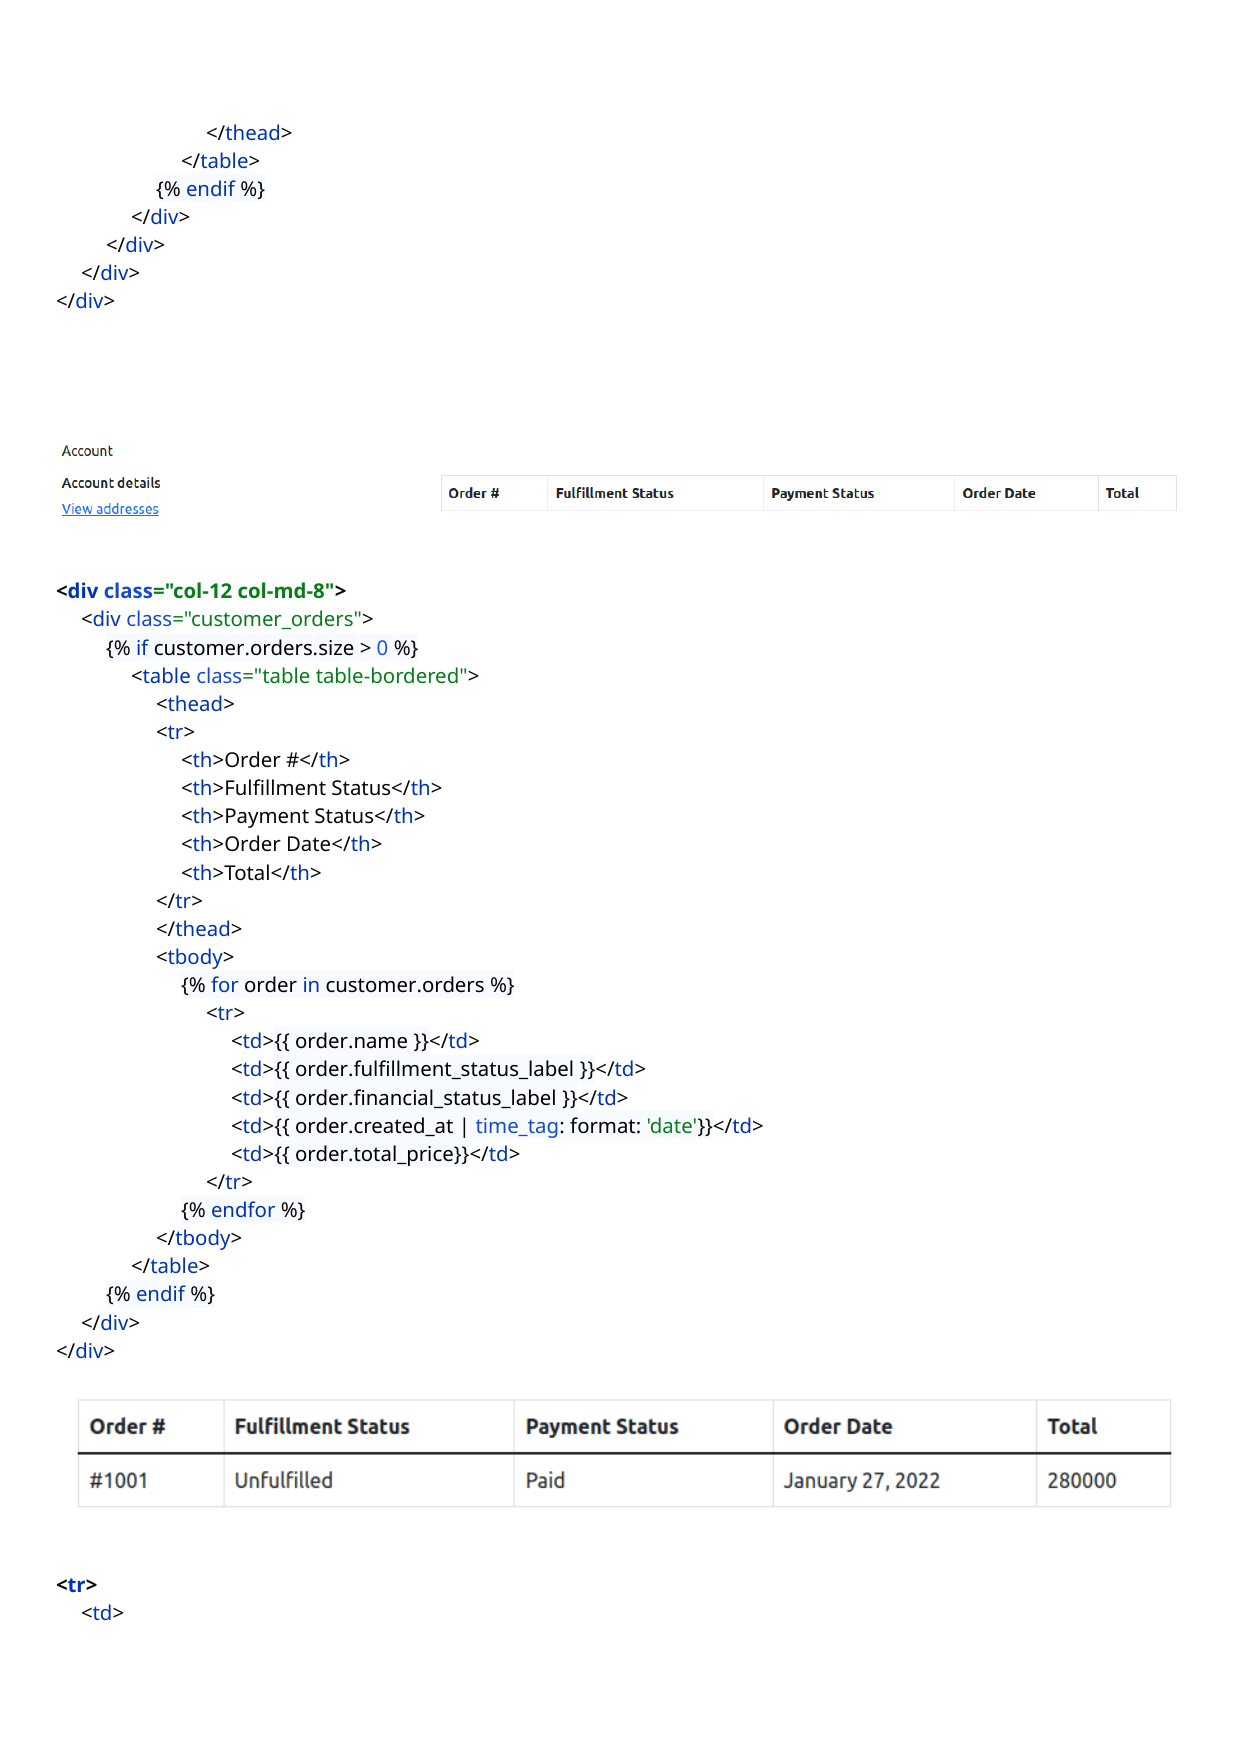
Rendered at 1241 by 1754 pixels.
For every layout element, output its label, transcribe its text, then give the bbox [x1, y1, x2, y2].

picture [55, 1393, 1188, 1519]
text <th>Total</th> [56, 858, 1187, 886]
text </tbody> [56, 1224, 1187, 1252]
text </div> [56, 231, 1187, 259]
text <tr> [56, 999, 1187, 1027]
text <div class="col-12 col-md-8"> [56, 577, 1187, 605]
text <th>Order #</th> [56, 746, 1187, 774]
picture [55, 439, 1188, 550]
text </div> [56, 259, 1187, 287]
text <tr> [56, 717, 1187, 746]
text <tbody> [56, 942, 1187, 971]
text <td> [56, 1598, 1187, 1626]
text <th>Payment Status</th> [56, 802, 1187, 830]
text {% if customer.orders.size > 0 %} [56, 633, 1187, 661]
text <td>{{ order.fulfillment_status_label }}</td> [56, 1055, 1187, 1083]
text <td>{{ order.created_at | time_tag: format: 'date'}}</td> [56, 1111, 1187, 1139]
text </div> [56, 1336, 1187, 1364]
text {% endfor %} [56, 1196, 1187, 1224]
text <th>Fulfillment Status</th> [56, 774, 1187, 802]
text {% endif %} [56, 1280, 1187, 1308]
text <td>{{ order.name }}</td> [56, 1027, 1187, 1055]
text <tr> [56, 1570, 1187, 1598]
text <td>{{ order.total_price}}</td> [56, 1139, 1187, 1167]
text </div> [56, 202, 1187, 231]
text </table> [56, 1252, 1187, 1280]
text </div> [56, 287, 1187, 315]
text </div> [56, 1308, 1187, 1336]
text </tr> [56, 1167, 1187, 1196]
text </thead> [56, 914, 1187, 942]
text </tr> [56, 886, 1187, 914]
text <table class="table table-bordered"> [56, 661, 1187, 689]
text <div class="customer_orders"> [56, 605, 1187, 633]
text <thead> [56, 689, 1187, 717]
text {% for order in customer.orders %} [56, 971, 1187, 999]
text <td>{{ order.financial_status_label }}</td> [56, 1083, 1187, 1111]
text <th>Order Date</th> [56, 830, 1187, 858]
text </table> [56, 146, 1187, 174]
text </thead> [56, 118, 1187, 146]
text {% endif %} [56, 174, 1187, 202]
